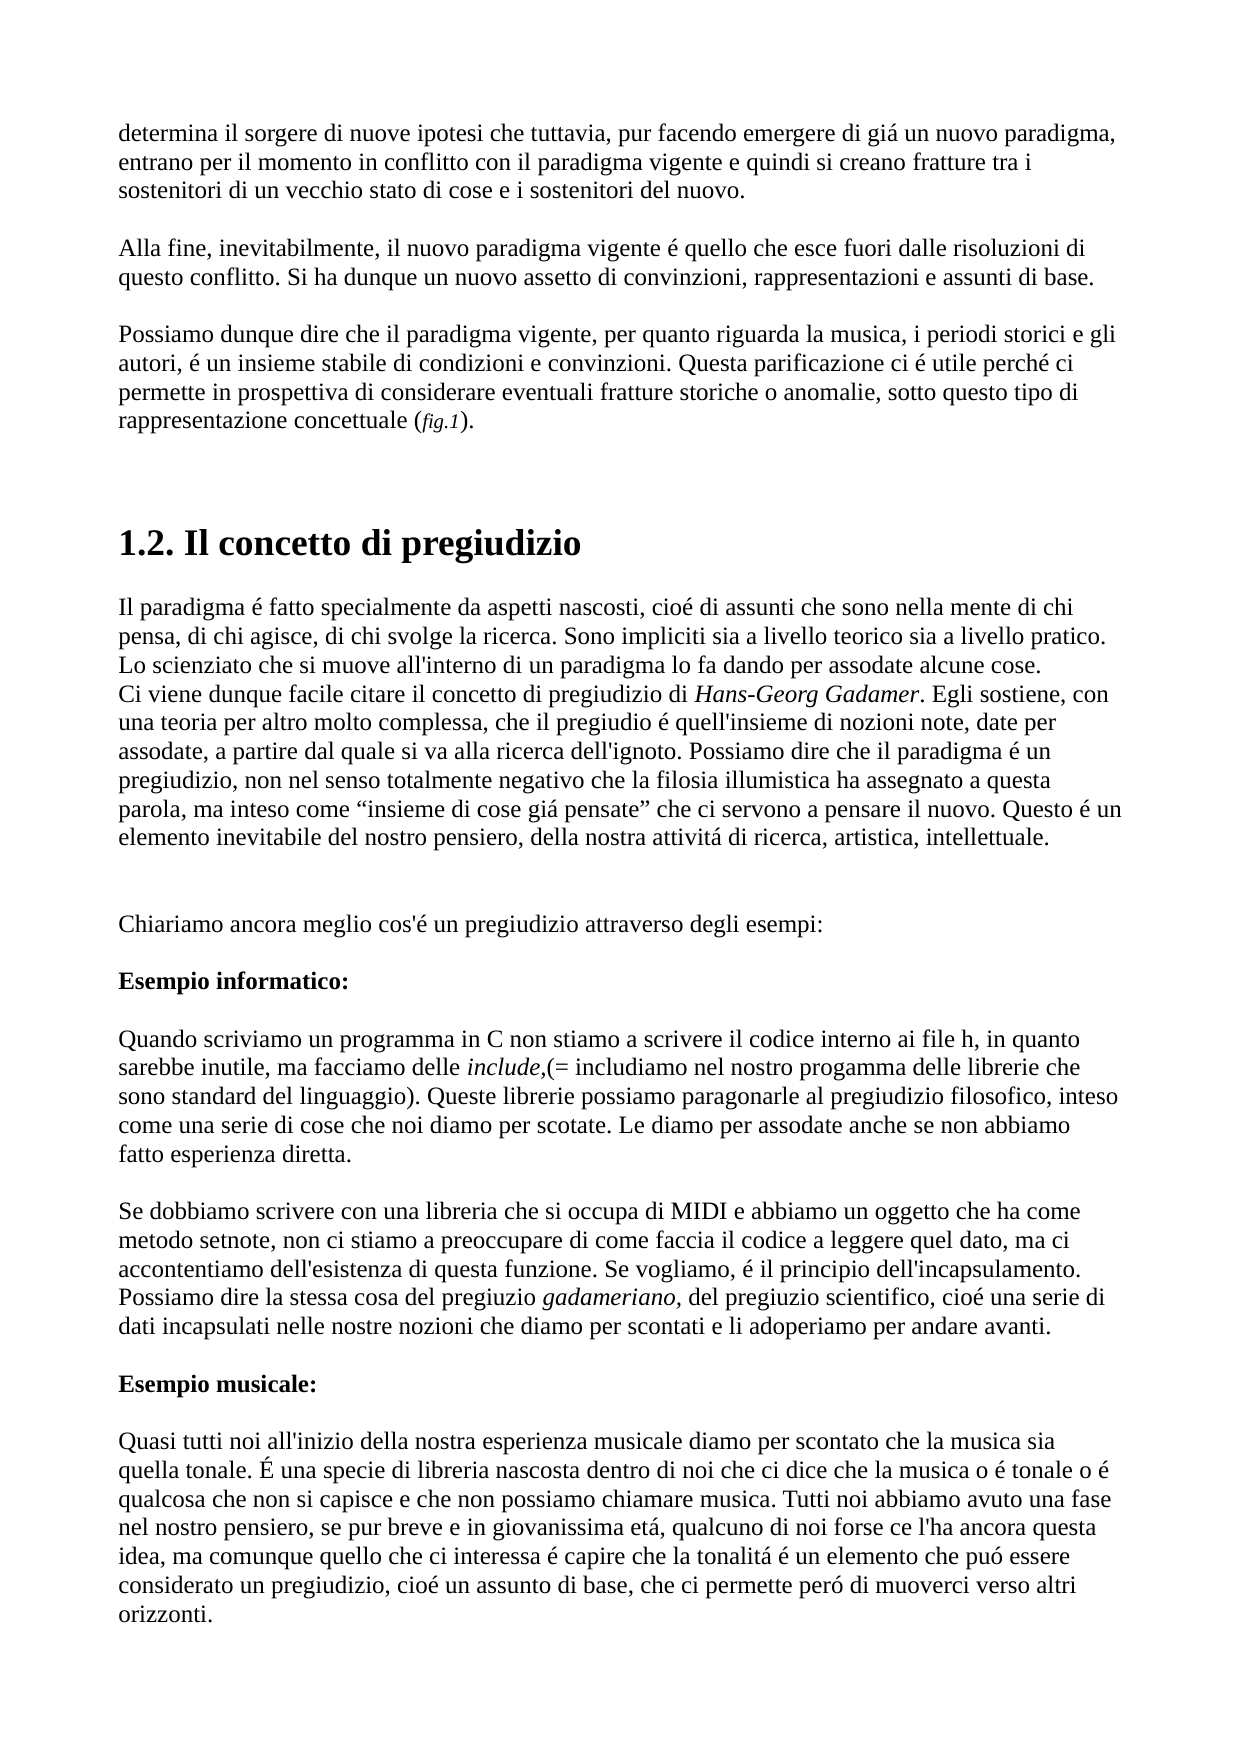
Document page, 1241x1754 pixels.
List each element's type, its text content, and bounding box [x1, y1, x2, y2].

text Possiamo dunque dire che il paradigma vigente, per quanto riguarda la musica, i periodi storici e gli autori, é un insieme stabile di condizioni e convinzioni. Questa parificazione ci é utile perché ci permette in prospettiva di considerare eventuali fratture storiche o anomalie, sotto questo tipo di rappresentazione concettuale (fig.1). [118, 319, 1122, 434]
text Esempio musicale: [118, 1369, 1122, 1397]
text Chiariamo ancora meglio cos'é un pregiudizio attraverso degli esempi: [118, 909, 1122, 937]
text Ci viene dunque facile citare il concetto di pregiudizio di Hans-Georg Gadamer. Egli sostiene, con una teoria per altro molto complessa, che il pregiudio é quell'insieme di nozioni note, date per assodate, a partire dal quale si va alla ricerca dell'ignoto. Possiamo dire che il paradigma é un pregiudizio, non nel senso totalmente negativo che la filosia illumistica ha assegnato a questa parola, ma inteso come “insieme di cose giá pensate” che ci servono a pensare il nuovo. Questo é un elemento inevitabile del nostro pensiero, della nostra attivitá di ricerca, artistica, intellettuale. [118, 679, 1122, 851]
text Se dobbiamo scrivere con una libreria che si occupa di MIDI e abbiamo un oggetto che ha come metodo setnote, non ci stiamo a preoccupare di come faccia il codice a leggere quel dato, ma ci accontentiamo dell'esistenza di questa funzione. Se vogliamo, é il principio dell'incapsulamento. Possiamo dire la stessa cosa del pregiuzio gadameriano, del pregiuzio scientifico, cioé una serie di dati incapsulati nelle nostre nozioni che diamo per scontati e li adoperiamo per andare avanti. [118, 1196, 1122, 1340]
text Alla fine, inevitabilmente, il nuovo paradigma vigente é quello che esce fuori dalle risoluzioni di questo conflitto. Si ha dunque un nuovo assetto di convinzioni, rappresentazioni e assunti di base. [118, 233, 1122, 291]
text determina il sorgere di nuove ipotesi che tuttavia, pur facendo emergere di giá un nuovo paradigma, entrano per il momento in conflitto con il paradigma vigente e quindi si creano fratture tra i sostenitori di un vecchio stato di cose e i sostenitori del nuovo. [118, 118, 1122, 204]
text Esempio informatico: [118, 966, 1122, 995]
text Quasi tutti noi all'inizio della nostra esperienza musicale diamo per scontato che la musica sia quella tonale. É una specie di libreria nascosta dentro di noi che ci dice che la musica o é tonale o é qualcosa che non si capisce e che non possiamo chiamare musica. Tutti noi abbiamo avuto una fase nel nostro pensiero, se pur breve e in giovanissima etá, qualcuno di noi forse ce l'ha ancora questa idea, ma comunque quello che ci interessa é capire che la tonalitá é un elemento che puó essere considerato un pregiudizio, cioé un assunto di base, che ci permette peró di muoverci verso altri orizzonti. [118, 1426, 1122, 1627]
text Quando scriviamo un programma in C non stiamo a scrivere il codice interno ai file h, in quanto sarebbe inutile, ma facciamo delle include,(= includiamo nel nostro progamma delle librerie che sono standard del linguaggio). Queste librerie possiamo paragonarle al pregiudizio filosofico, inteso come una serie di cose che noi diamo per scotate. Le diamo per assodate anche se non abbiamo fatto esperienza diretta. [118, 1024, 1122, 1167]
text Il paradigma é fatto specialmente da aspetti nascosti, cioé di assunti che sono nella mente di chi pensa, di chi agisce, di chi svolge la ricerca. Sono impliciti sia a livello teorico sia a livello pratico. Lo scienziato che si muove all'interno di un paradigma lo fa dando per assodate alcune cose. [118, 592, 1122, 679]
text 1.2. Il concetto di pregiudizio [118, 521, 1122, 564]
